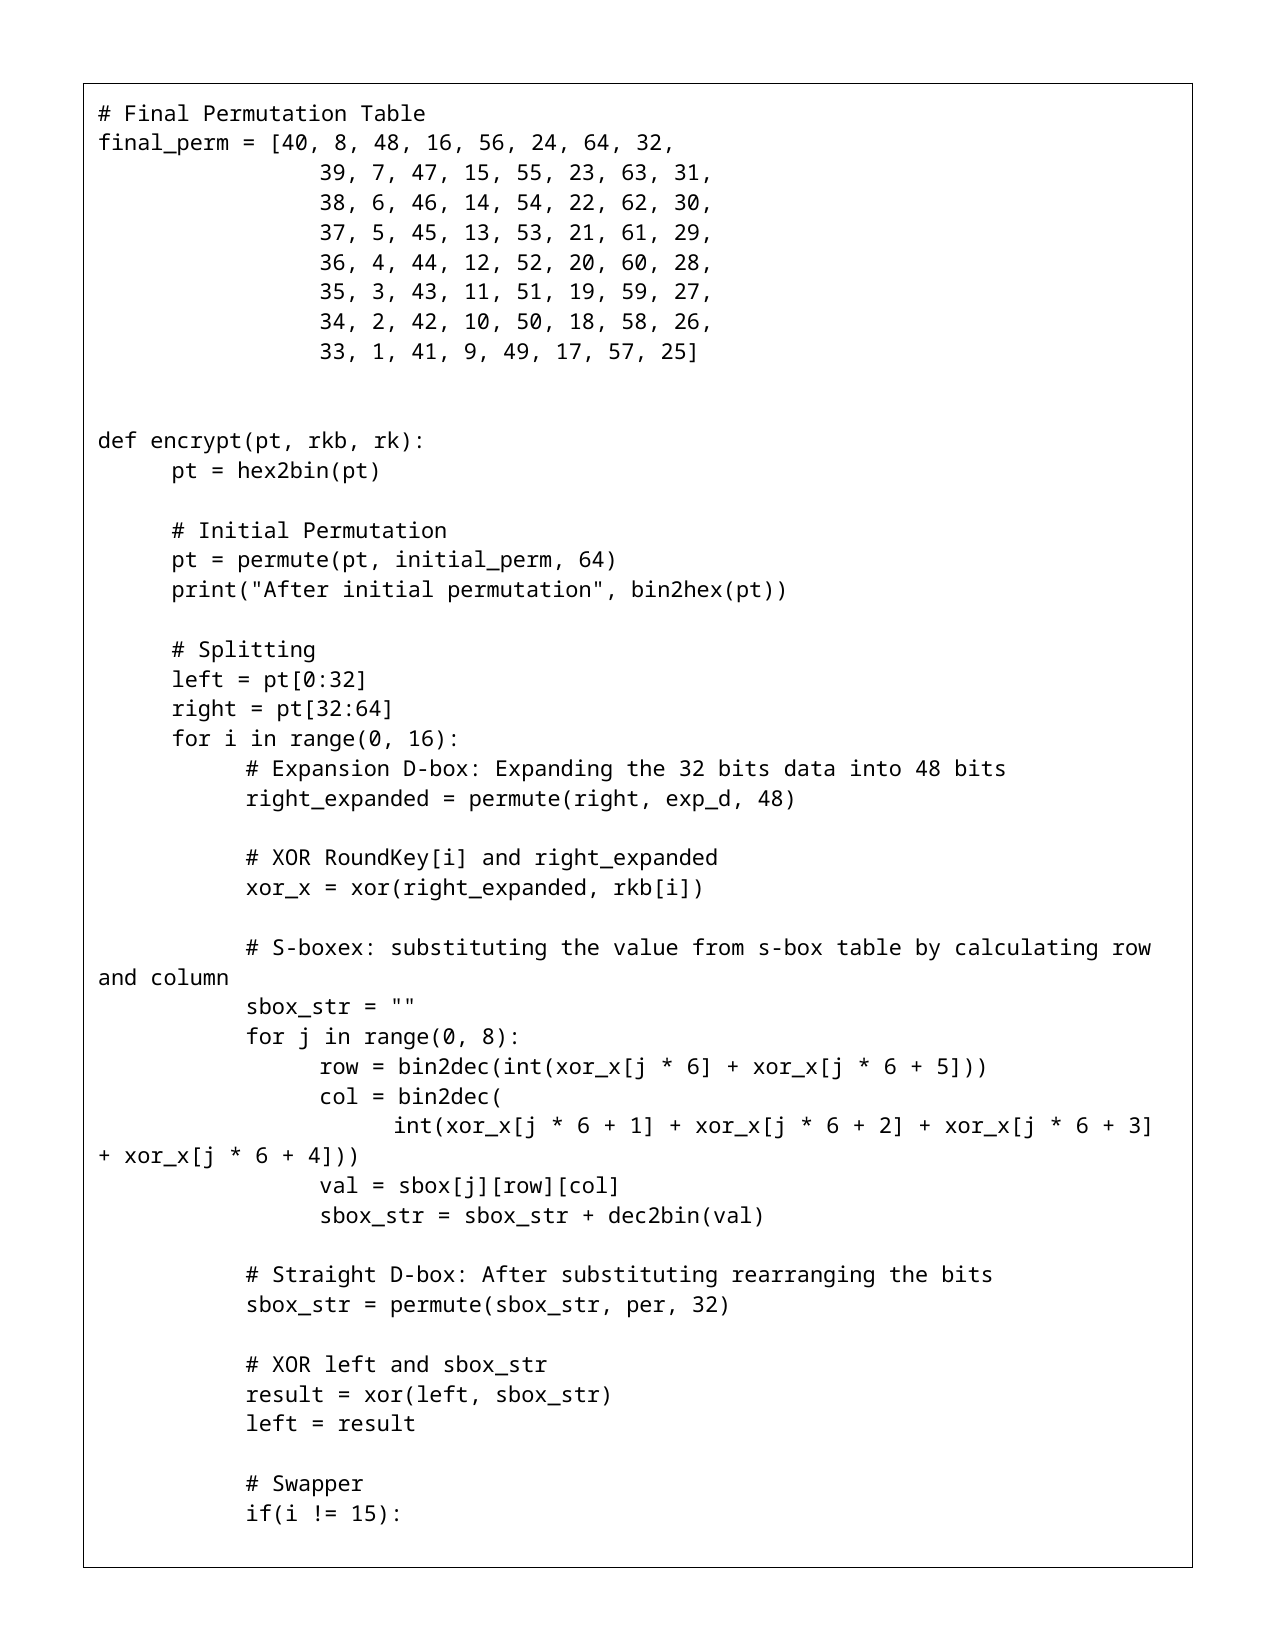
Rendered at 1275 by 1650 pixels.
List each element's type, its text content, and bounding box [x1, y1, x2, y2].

text # Final Permutation Table [98, 98, 1177, 127]
text 35, 3, 43, 11, 51, 19, 59, 27, [98, 276, 1177, 306]
text # Swapper [98, 1468, 1177, 1498]
text # XOR RoundKey[i] and right_expanded [98, 842, 1177, 872]
text right_expanded = permute(right, exp_d, 48) [98, 783, 1177, 813]
text 33, 1, 41, 9, 49, 17, 57, 25] [98, 336, 1177, 366]
text left = pt[0:32] [98, 664, 1177, 693]
text sbox_str = permute(sbox_str, per, 32) [98, 1289, 1177, 1319]
text def encrypt(pt, rkb, rk): [98, 425, 1177, 455]
text pt = hex2bin(pt) [98, 455, 1177, 485]
text final_perm = [40, 8, 48, 16, 56, 24, 64, 32, [98, 127, 1177, 157]
text 34, 2, 42, 10, 50, 18, 58, 26, [98, 306, 1177, 336]
text # Splitting [98, 634, 1177, 664]
text sbox_str = sbox_str + dec2bin(val) [98, 1200, 1177, 1230]
text col = bin2dec( [98, 1081, 1177, 1111]
text right = pt[32:64] [98, 693, 1177, 723]
text # Expansion D-box: Expanding the 32 bits data into 48 bits [98, 753, 1177, 783]
text val = sbox[j][row][col] [98, 1170, 1177, 1200]
text sbox_str = "" [98, 991, 1177, 1021]
text 36, 4, 44, 12, 52, 20, 60, 28, [98, 247, 1177, 276]
text 39, 7, 47, 15, 55, 23, 63, 31, [98, 157, 1177, 187]
text # Straight D-box: After substituting rearranging the bits [98, 1259, 1177, 1289]
text print("After initial permutation", bin2hex(pt)) [98, 574, 1177, 604]
text result = xor(left, sbox_str) [98, 1379, 1177, 1408]
text 37, 5, 45, 13, 53, 21, 61, 29, [98, 217, 1177, 247]
text int(xor_x[j * 6 + 1] + xor_x[j * 6 + 2] + xor_x[j * 6 + 3] + xor_x[j * 6 + 4])) [98, 1111, 1177, 1170]
text row = bin2dec(int(xor_x[j * 6] + xor_x[j * 6 + 5])) [98, 1051, 1177, 1081]
text xor_x = xor(right_expanded, rkb[i]) [98, 872, 1177, 902]
text 38, 6, 46, 14, 54, 22, 62, 30, [98, 187, 1177, 217]
text if(i != 15): [98, 1498, 1177, 1528]
text pt = permute(pt, initial_perm, 64) [98, 544, 1177, 574]
text # XOR left and sbox_str [98, 1349, 1177, 1379]
text for i in range(0, 16): [98, 723, 1177, 753]
text left = result [98, 1408, 1177, 1438]
text # Initial Permutation [98, 515, 1177, 544]
text for j in range(0, 8): [98, 1021, 1177, 1051]
text # S-boxex: substituting the value from s-box table by calculating row and column [98, 932, 1177, 991]
